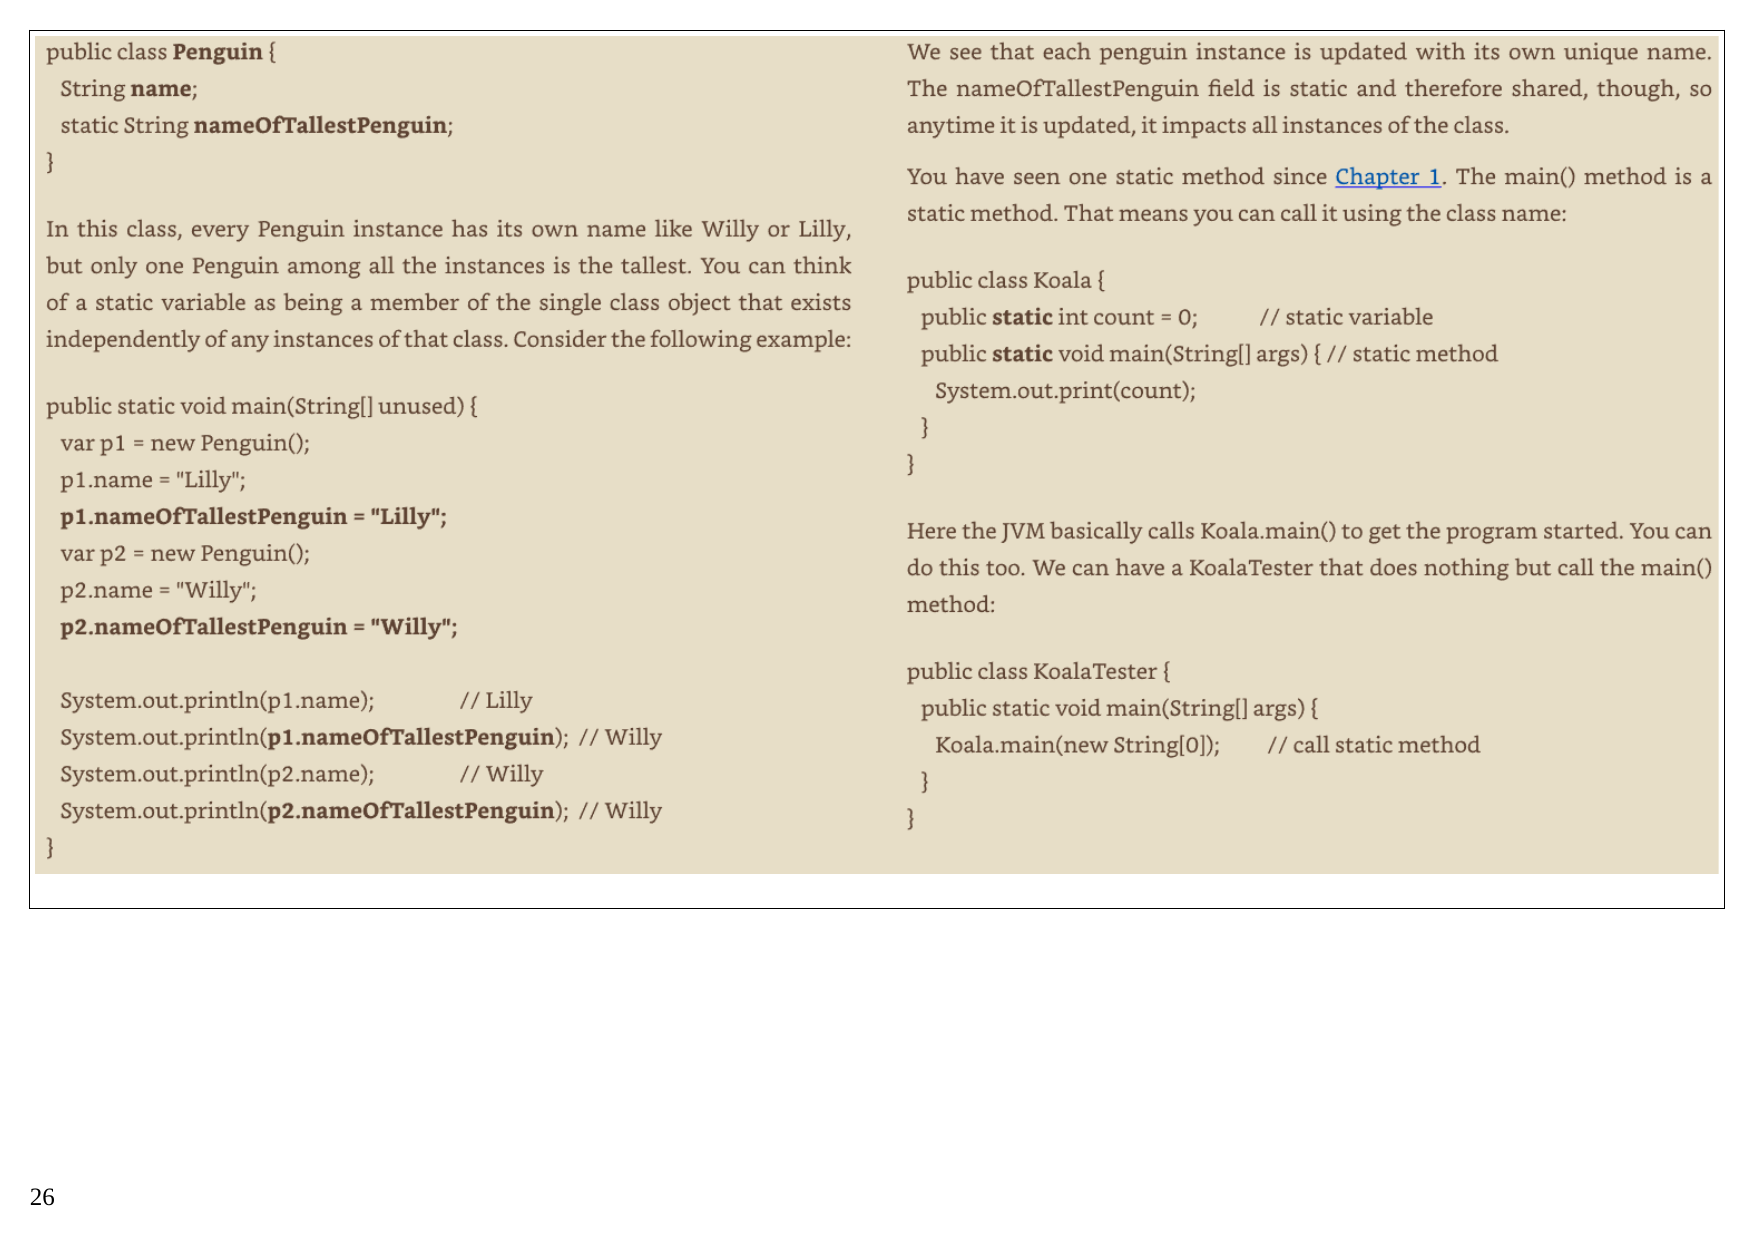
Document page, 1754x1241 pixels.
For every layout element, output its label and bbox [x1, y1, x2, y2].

picture [35, 36, 1719, 874]
table_cell [30, 31, 1724, 908]
